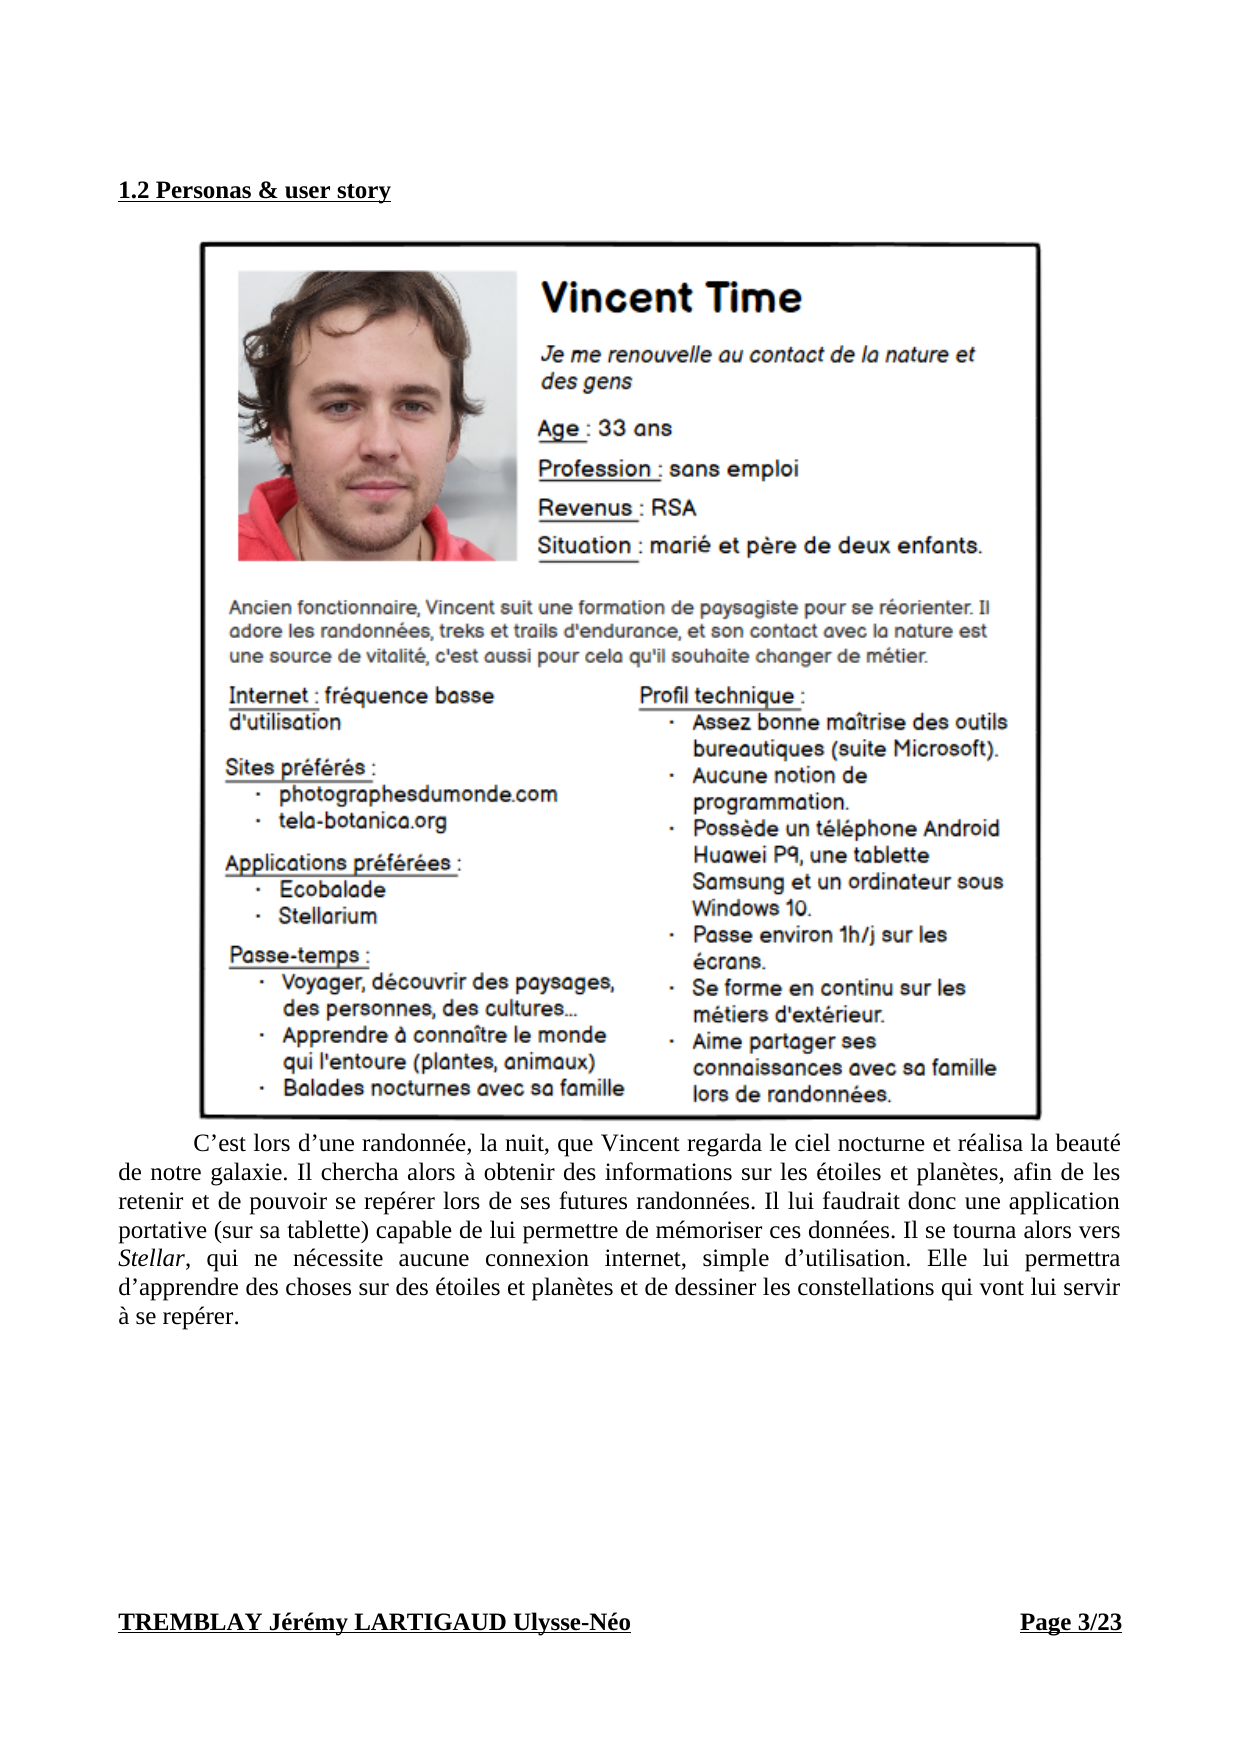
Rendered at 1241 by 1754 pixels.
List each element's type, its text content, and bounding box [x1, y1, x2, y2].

picture [190, 233, 1050, 1129]
text C’est lors d’une randonnée, la nuit, que Vincent regarda le ciel nocturne et réalisa la beauté de notre galaxie. Il chercha alors à obtenir des informations sur les étoiles et planètes, afin de les retenir et de pouvoir se repérer lors de ses futures randonnées. Il lui faudrait donc une application portative (sur sa tablette) capable de lui permettre de mémoriser ces données. Il se tourna alors vers Stellar, qui ne nécessite aucune connexion internet, simple d’utilisation. Elle lui permettra d’apprendre des choses sur des étoiles et planètes et de dessiner les constellations qui vont lui servir à se repérer. [118, 262, 1122, 1330]
text 1.2 Personas & user story [118, 176, 1122, 204]
